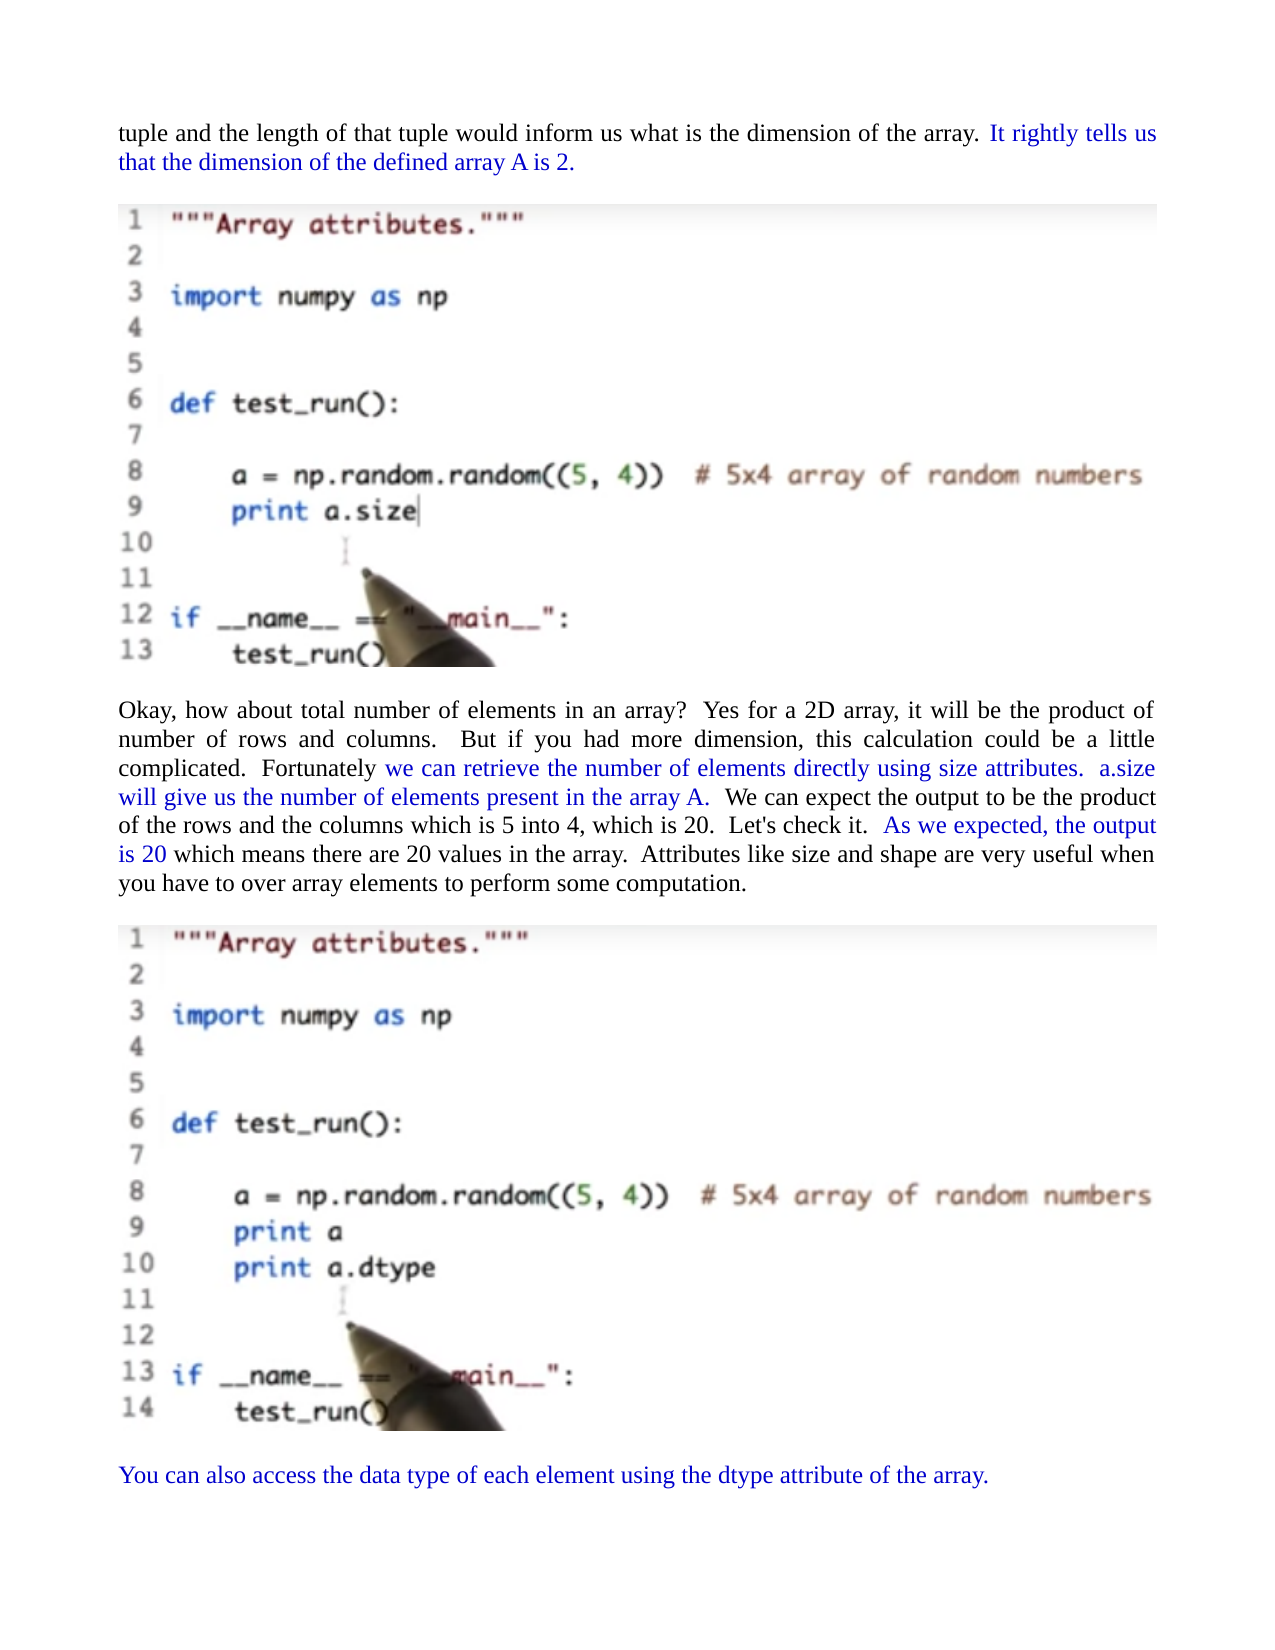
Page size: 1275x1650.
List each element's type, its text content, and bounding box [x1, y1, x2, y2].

text You can also access the data type of each element using the dtype attribute of the array. [118, 1460, 1157, 1488]
picture [118, 925, 1157, 1431]
picture [118, 204, 1157, 667]
text Okay, how about total number of elements in an array? Yes for a 2D array, it will be the product of number of rows and columns. But if you had more dimension, this calculation could be a little complicated. Fortunately we can retrieve the number of elements directly using size attributes. a.size will give us the number of elements present in the array A. We can expect the output to be the product of the rows and the columns which is 5 into 4, which is 20. Let's check it. As we expected, the output is 20 which means there are 20 values in the array. Attributes like size and shape are very useful when you have to over array elements to perform some computation. [118, 695, 1157, 897]
text tuple and the length of that tuple would inform us what is the dimension of the array. It rightly tells us that the dimension of the defined array A is 2. [118, 118, 1157, 176]
